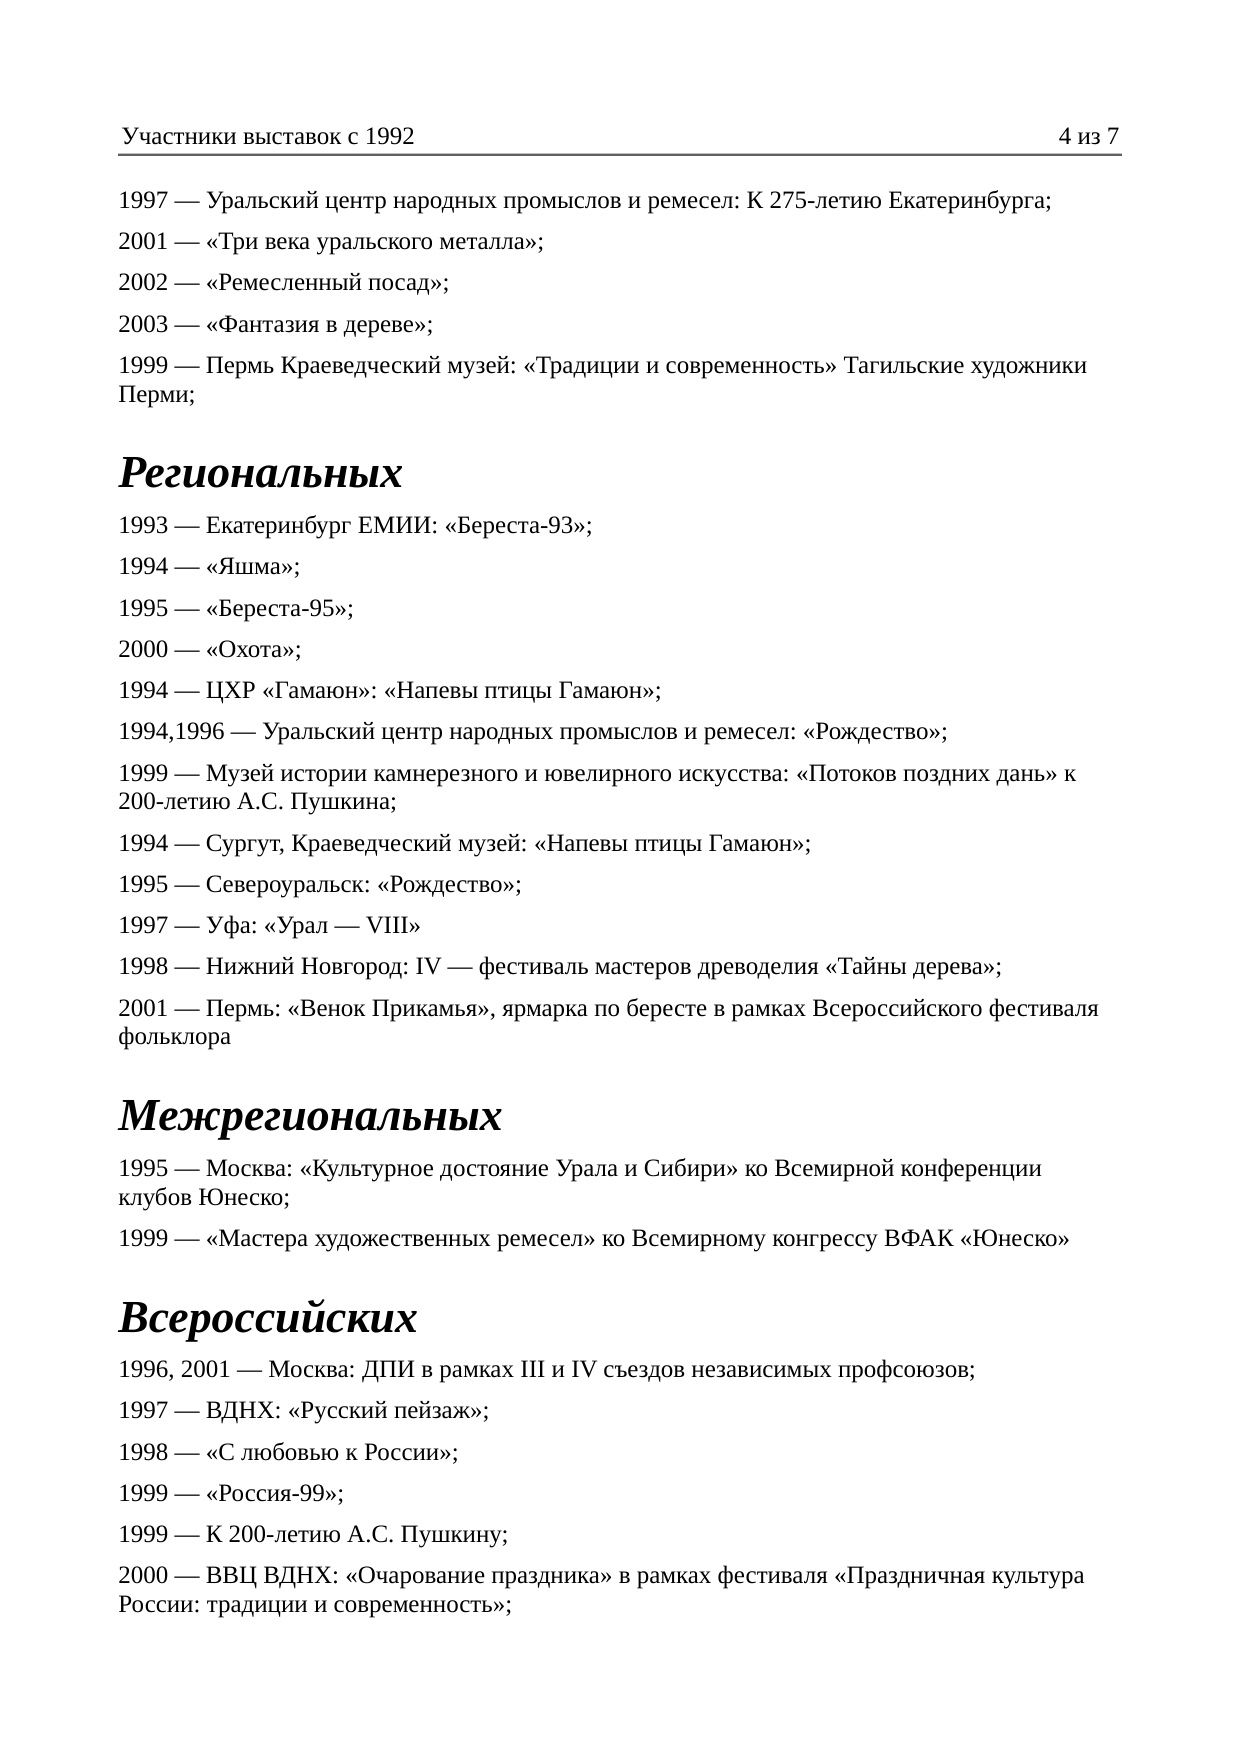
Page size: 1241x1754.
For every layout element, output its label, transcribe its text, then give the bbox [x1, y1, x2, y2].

subtitle Региональных [118, 445, 1122, 498]
text 1994 — ЦХР «Гамаюн»: «Напевы птицы Гамаюн»; [118, 675, 1122, 704]
text 2000 — «Охота»; [118, 634, 1122, 663]
subtitle Межрегиональных [118, 1088, 1122, 1140]
text 1993 — Екатеринбург ЕМИИ: «Береста-93»; [118, 510, 1122, 539]
text 1999 — «Мастера художественных ремесел» ко Всемирному конгрессу ВФАК «Юнеско» [118, 1223, 1122, 1252]
text 1998 — Нижний Новгород: IV — фестиваль мастеров древоделия «Тайны дерева»; [118, 951, 1122, 980]
text 1996, 2001 — Москва: ДПИ в рамках III и IV съездов независимых профсоюзов; [118, 1354, 1122, 1383]
text 1998 — «С любовью к России»; [118, 1437, 1122, 1466]
text 1999 — Музей истории камнерезного и ювелирного искусства: «Потоков поздних дань» к 200-летию А.С. Пушкина; [118, 758, 1122, 815]
text 1994 — «Яшма»; [118, 551, 1122, 580]
text 1999 — «Россия-99»; [118, 1478, 1122, 1507]
text 1995 — «Береста-95»; [118, 593, 1122, 621]
text 1997 — Уфа: «Урал — VIII» [118, 910, 1122, 939]
text 2001 — «Три века уральского металла»; [118, 226, 1122, 255]
text 1994 — Сургут, Краеведческий музей: «Напевы птицы Гамаюн»; [118, 828, 1122, 856]
text 1995 — Москва: «Культурное достояние Урала и Сибири» ко Всемирной конференции клубов Юнеско; [118, 1153, 1122, 1210]
text 2003 — «Фантазия в дереве»; [118, 309, 1122, 337]
text 1999 — К 200-летию А.С. Пушкину; [118, 1519, 1122, 1548]
text 1995 — Североуральск: «Рождество»; [118, 869, 1122, 898]
text 2001 — Пермь: «Венок Прикамья», ярмарка по бересте в рамках Всероссийского фестиваля фольклора [118, 993, 1122, 1050]
text 2000 — ВВЦ ВДНХ: «Очарование праздника» в рамках фестиваля «Праздничная культура России: традиции и современность»; [118, 1561, 1122, 1618]
text 1999 — Пермь Краеведческий музей: «Традиции и современность» Тагильские художники Перми; [118, 350, 1122, 407]
text 1997 — Уральский центр народных промыслов и ремесел: К 275-летию Екатеринбурга; [118, 185, 1122, 214]
text 1997 — ВДНХ: «Русский пейзаж»; [118, 1396, 1122, 1424]
text 2002 — «Ремесленный посад»; [118, 267, 1122, 296]
subtitle Всероссийских [118, 1289, 1122, 1342]
text 1994,1996 — Уральский центр народных промыслов и ремесел: «Рождество»; [118, 716, 1122, 745]
